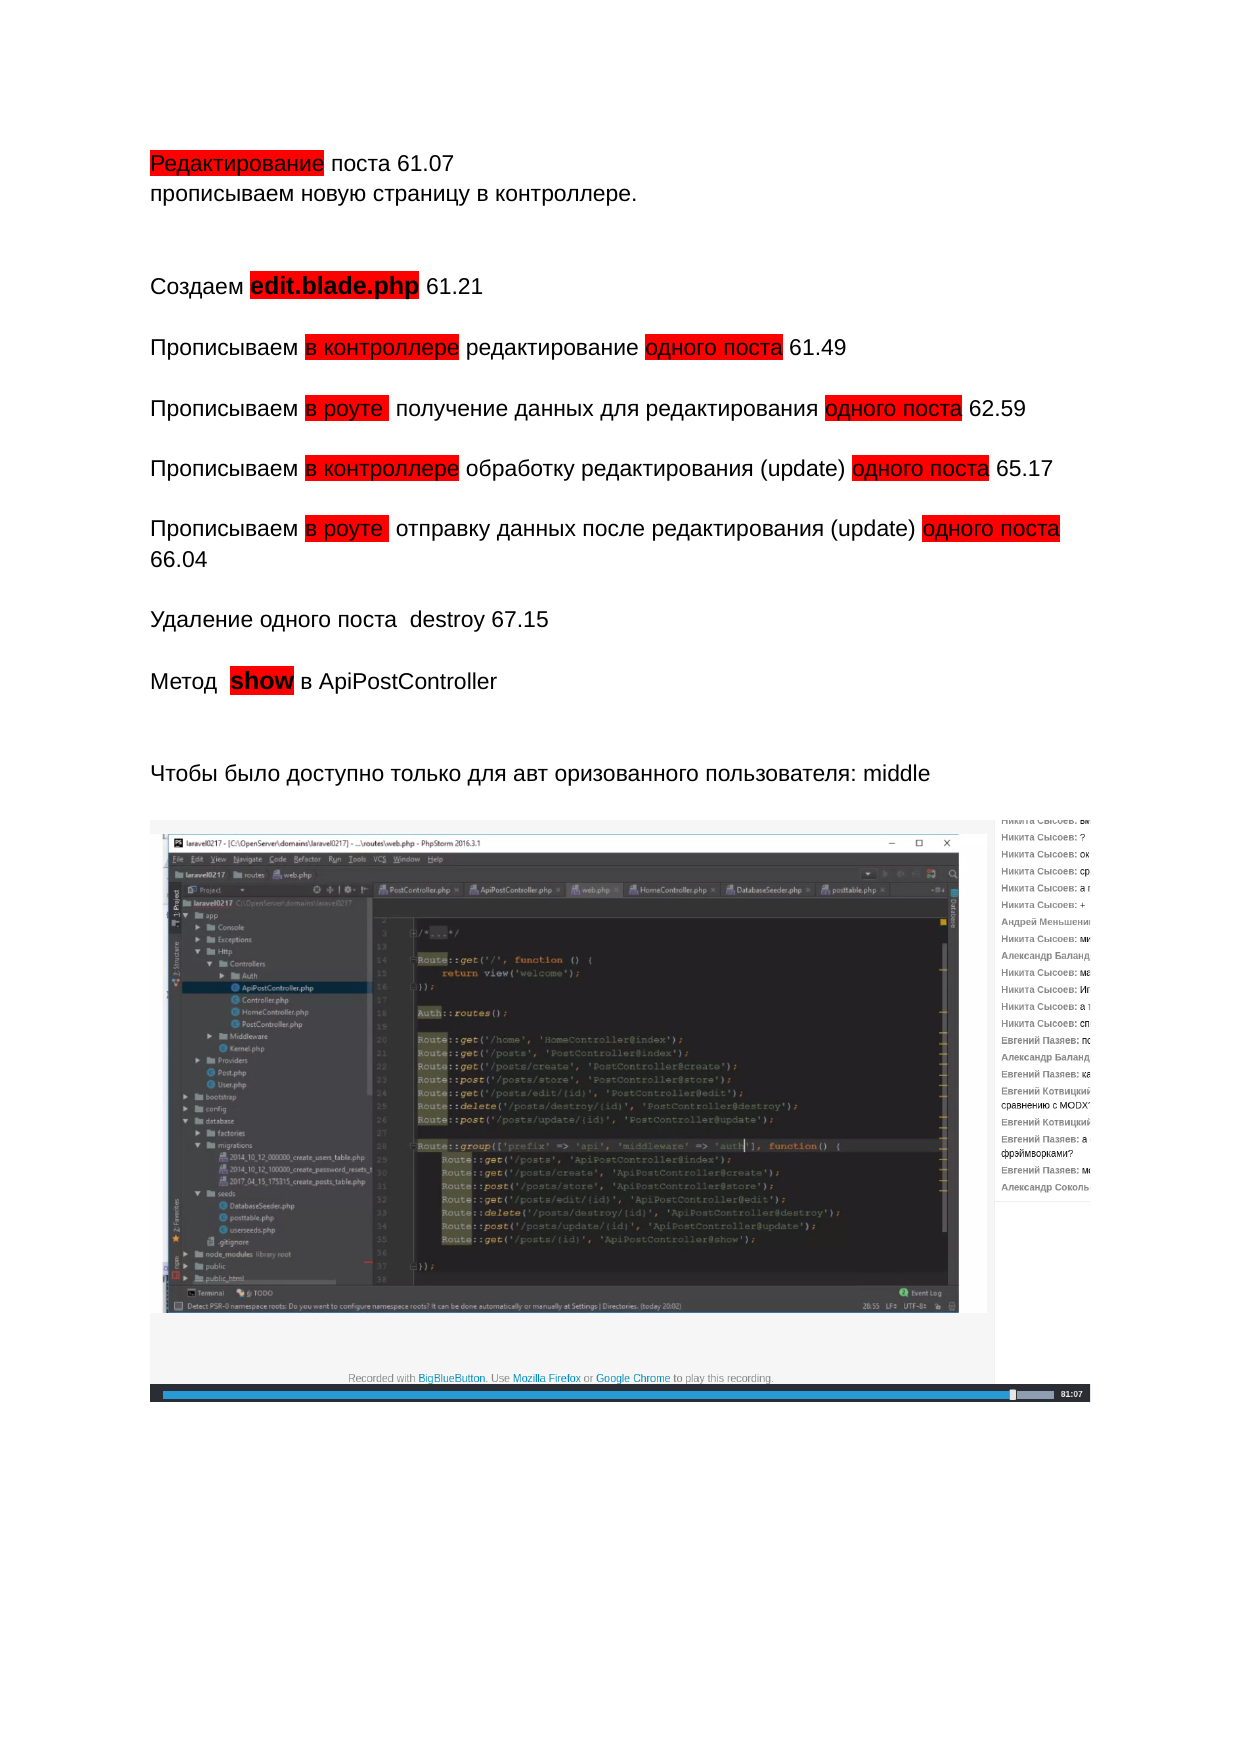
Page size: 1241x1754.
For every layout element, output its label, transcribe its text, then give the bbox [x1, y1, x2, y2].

text Прописываем в роуте получение данных для редактирования одного поста 62.59 [150, 394, 1090, 421]
text Прописываем в контроллере обработку редактирования (update) одного поста 65.17 [150, 455, 1090, 481]
text прописываем новую страницу в контроллере. [150, 180, 1090, 207]
text Прописываем в роуте отправку данных после редактирования (update) одного поста 66.04 [150, 515, 1090, 572]
text Прописываем в контроллере редактирование одного поста 61.49 [150, 334, 1090, 360]
text Редактирование поста 61.07 [150, 150, 1090, 176]
text Чтобы было доступно только для авт оризованного пользователя: middle [150, 760, 1090, 786]
text Удаление одного поста destroy 67.15 [150, 606, 1090, 632]
picture [150, 820, 1091, 1402]
text Создаем edit.blade.php 61.21 [150, 271, 1090, 299]
text Метод show в ApiPostController [150, 666, 1090, 695]
